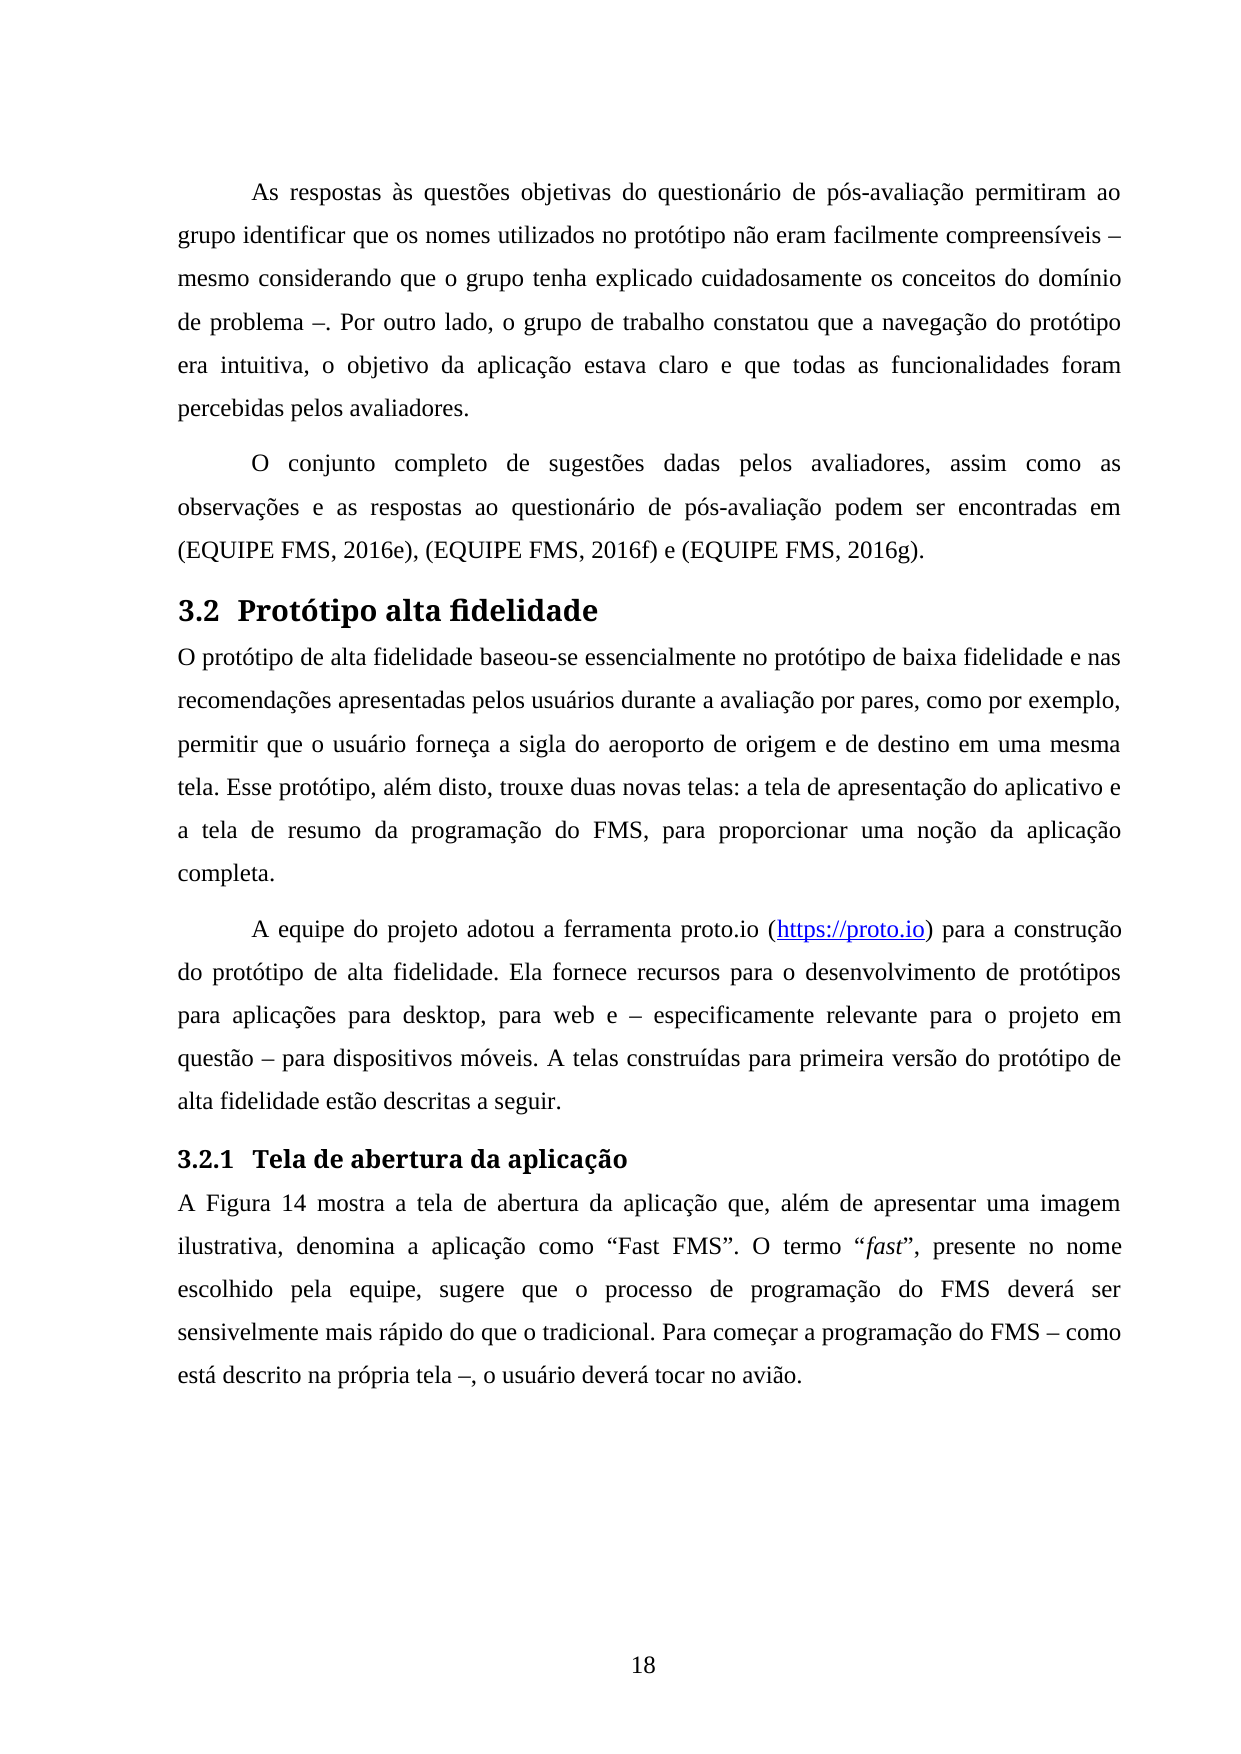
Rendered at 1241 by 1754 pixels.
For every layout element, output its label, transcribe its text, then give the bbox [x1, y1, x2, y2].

subtitle Protótipo alta fidelidade [178, 590, 1122, 630]
text O conjunto completo de sugestões dadas pelos avaliadores, assim como as observações e as respostas ao questionário de pós-avaliação podem ser encontradas em (EQUIPE FMS, 2016e), (EQUIPE FMS, 2016f) e (EQUIPE FMS, 2016g). [177, 448, 1122, 563]
text A equipe do projeto adotou a ferramenta proto.io (https://proto.io) para a construção do protótipo de alta fidelidade. Ela fornece recursos para o desenvolvimento de protótipos para aplicações para desktop, para web e – especificamente relevante para o projeto em questão – para dispositivos móveis. A telas construídas para primeira versão do protótipo de alta fidelidade estão descritas a seguir. [177, 914, 1122, 1115]
text A Figura 14 mostra a tela de abertura da aplicação que, além de apresentar uma imagem ilustrativa, denomina a aplicação como “Fast FMS”. O termo “fast”, presente no nome escolhido pela equipe, sugere que o processo de programação do FMS deverá ser sensivelmente mais rápido do que o tradicional. Para começar a programação do FMS – como está descrito na própria tela –, o usuário deverá tocar no avião. [177, 1188, 1122, 1389]
subtitle Tela de abertura da aplicação [177, 1142, 1122, 1176]
text As respostas às questões objetivas do questionário de pós-avaliação permitiram ao grupo identificar que os nomes utilizados no protótipo não eram facilmente compreensíveis – mesmo considerando que o grupo tenha explicado cuidadosamente os conceitos do domínio de problema –. Por outro lado, o grupo de trabalho constatou que a navegação do protótipo era intuitiva, o objetivo da aplicação estava claro e que todas as funcionalidades foram percebidas pelos avaliadores. [177, 177, 1122, 422]
text O protótipo de alta fidelidade baseou-se essencialmente no protótipo de baixa fidelidade e nas recomendações apresentadas pelos usuários durante a avaliação por pares, como por exemplo, permitir que o usuário forneça a sigla do aeroporto de origem e de destino em uma mesma tela. Esse protótipo, além disto, trouxe duas novas telas: a tela de apresentação do aplicativo e a tela de resumo da programação do FMS, para proporcionar uma noção da aplicação completa. [177, 642, 1122, 887]
